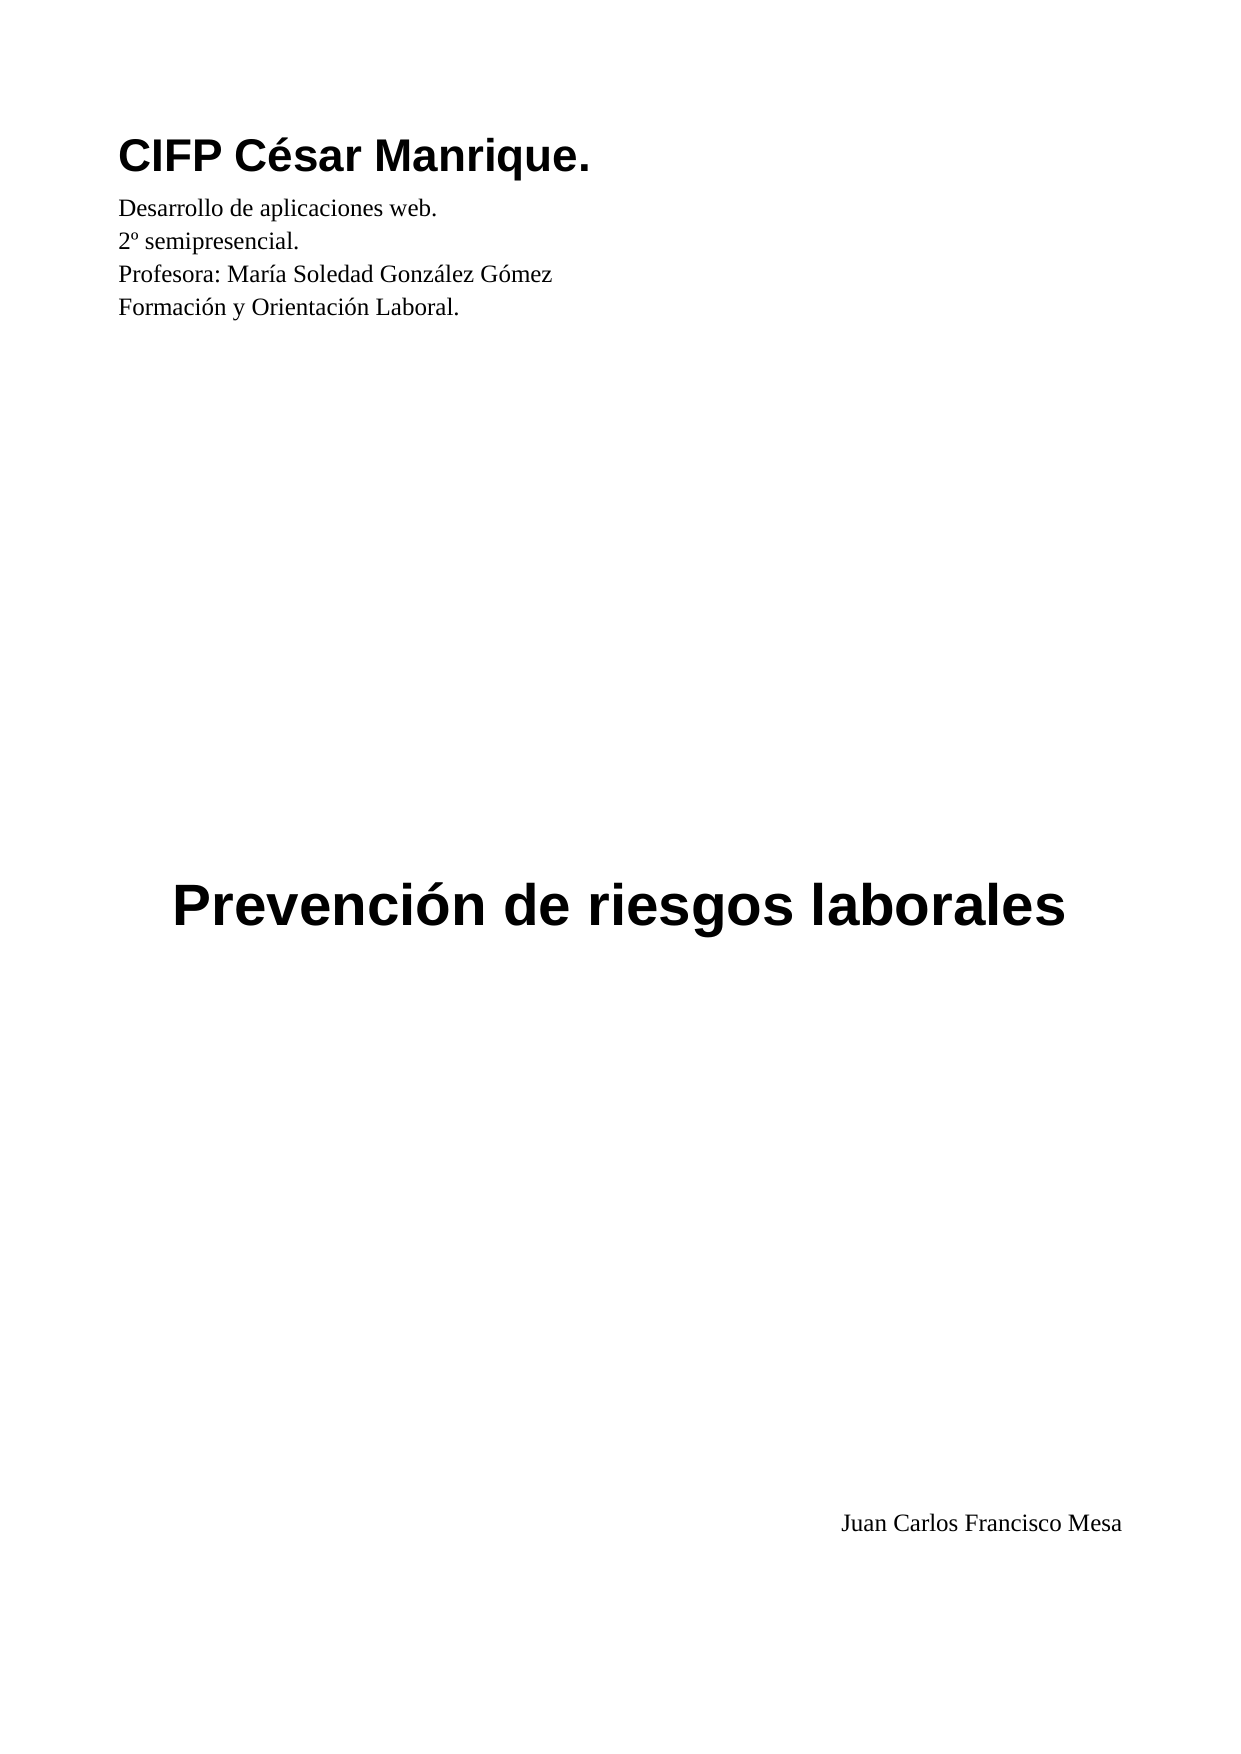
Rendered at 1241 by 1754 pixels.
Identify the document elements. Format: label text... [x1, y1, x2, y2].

text Formación y Orientación Laboral. [118, 292, 1122, 321]
title Prevención de riesgos laborales [118, 870, 1122, 937]
title CIFP César Manrique. [118, 128, 1122, 181]
text Desarrollo de aplicaciones web. [118, 193, 1122, 222]
text 2º semipresencial. [118, 226, 1122, 255]
text Juan Carlos Francisco Mesa [118, 1508, 1122, 1537]
text Profesora: María Soledad González Gómez [118, 259, 1122, 288]
